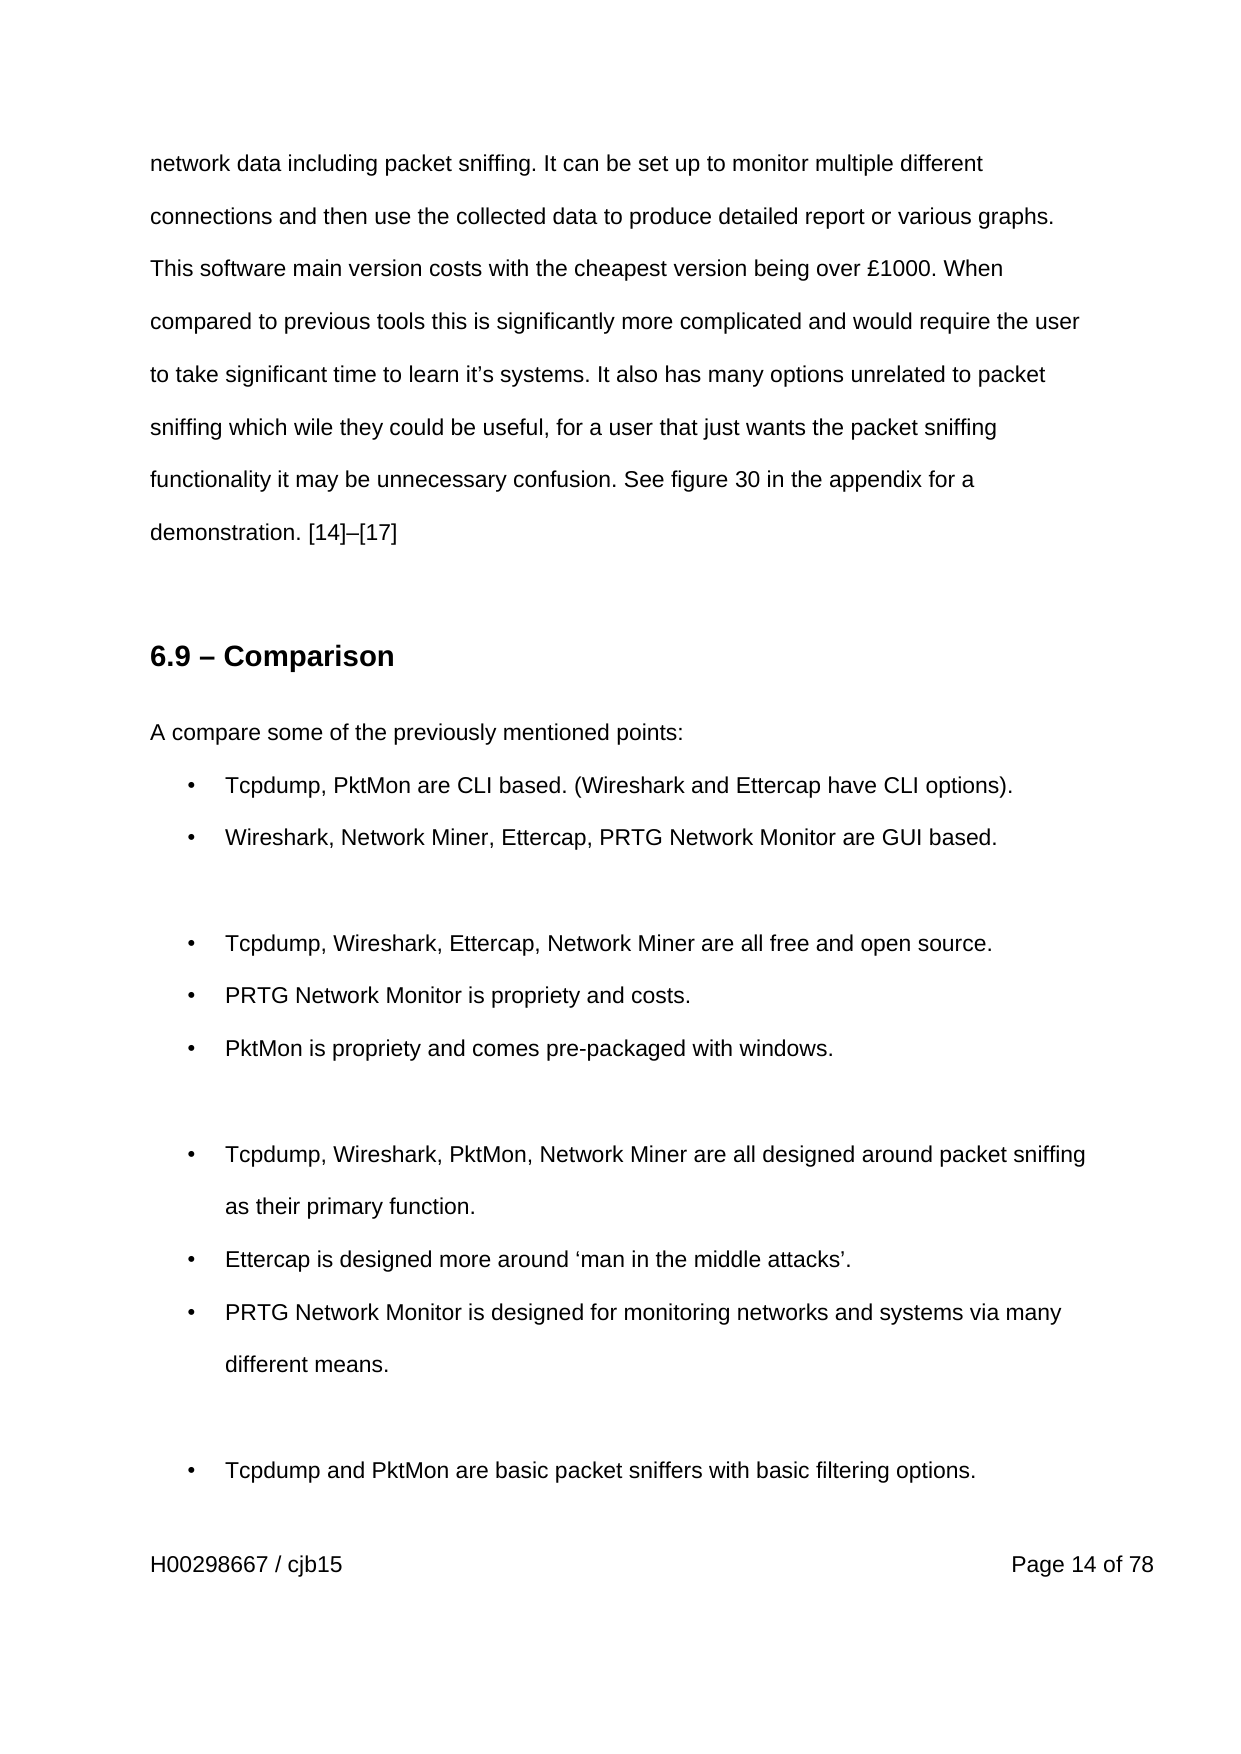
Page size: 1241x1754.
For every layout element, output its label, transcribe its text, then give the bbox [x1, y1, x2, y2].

list PRTG Network Monitor is propriety and costs. [187, 982, 1090, 1009]
text network data including packet sniffing. It can be set up to monitor multiple different connections and then use the collected data to produce detailed report or various graphs. This software main version costs with the cheapest version being over £1000. When compared to previous tools this is significantly more complicated and would require the user to take significant time to learn it’s systems. It also has many options unrelated to packet sniffing which wile they could be useful, for a user that just wants the packet sniffing functionality it may be unnecessary confusion. See figure 30 in the appendix for a demonstration. [14]–[17] [150, 150, 1090, 545]
list Tcpdump and PktMon are basic packet sniffers with basic filtering options. [187, 1457, 1090, 1483]
list Tcpdump, Wireshark, Ettercap, Network Miner are all free and open source. [187, 930, 1090, 956]
list PktMon is propriety and comes pre-packaged with windows. [187, 1035, 1090, 1062]
list PRTG Network Monitor is designed for monitoring networks and systems via many different means. [187, 1299, 1090, 1378]
list Wireshark, Network Miner, Ettercap, PRTG Network Monitor are GUI based. [187, 824, 1090, 851]
text A compare some of the previously mentioned points: [150, 719, 1090, 745]
subtitle 6.9 – Comparison [150, 639, 1090, 673]
list Tcpdump, PktMon are CLI based. (Wireshark and Ettercap have CLI options). [187, 772, 1090, 798]
list Ettercap is designed more around ‘man in the middle attacks’. [187, 1246, 1090, 1272]
list Tcpdump, Wireshark, PktMon, Network Miner are all designed around packet sniffing as their primary function. [187, 1141, 1090, 1220]
